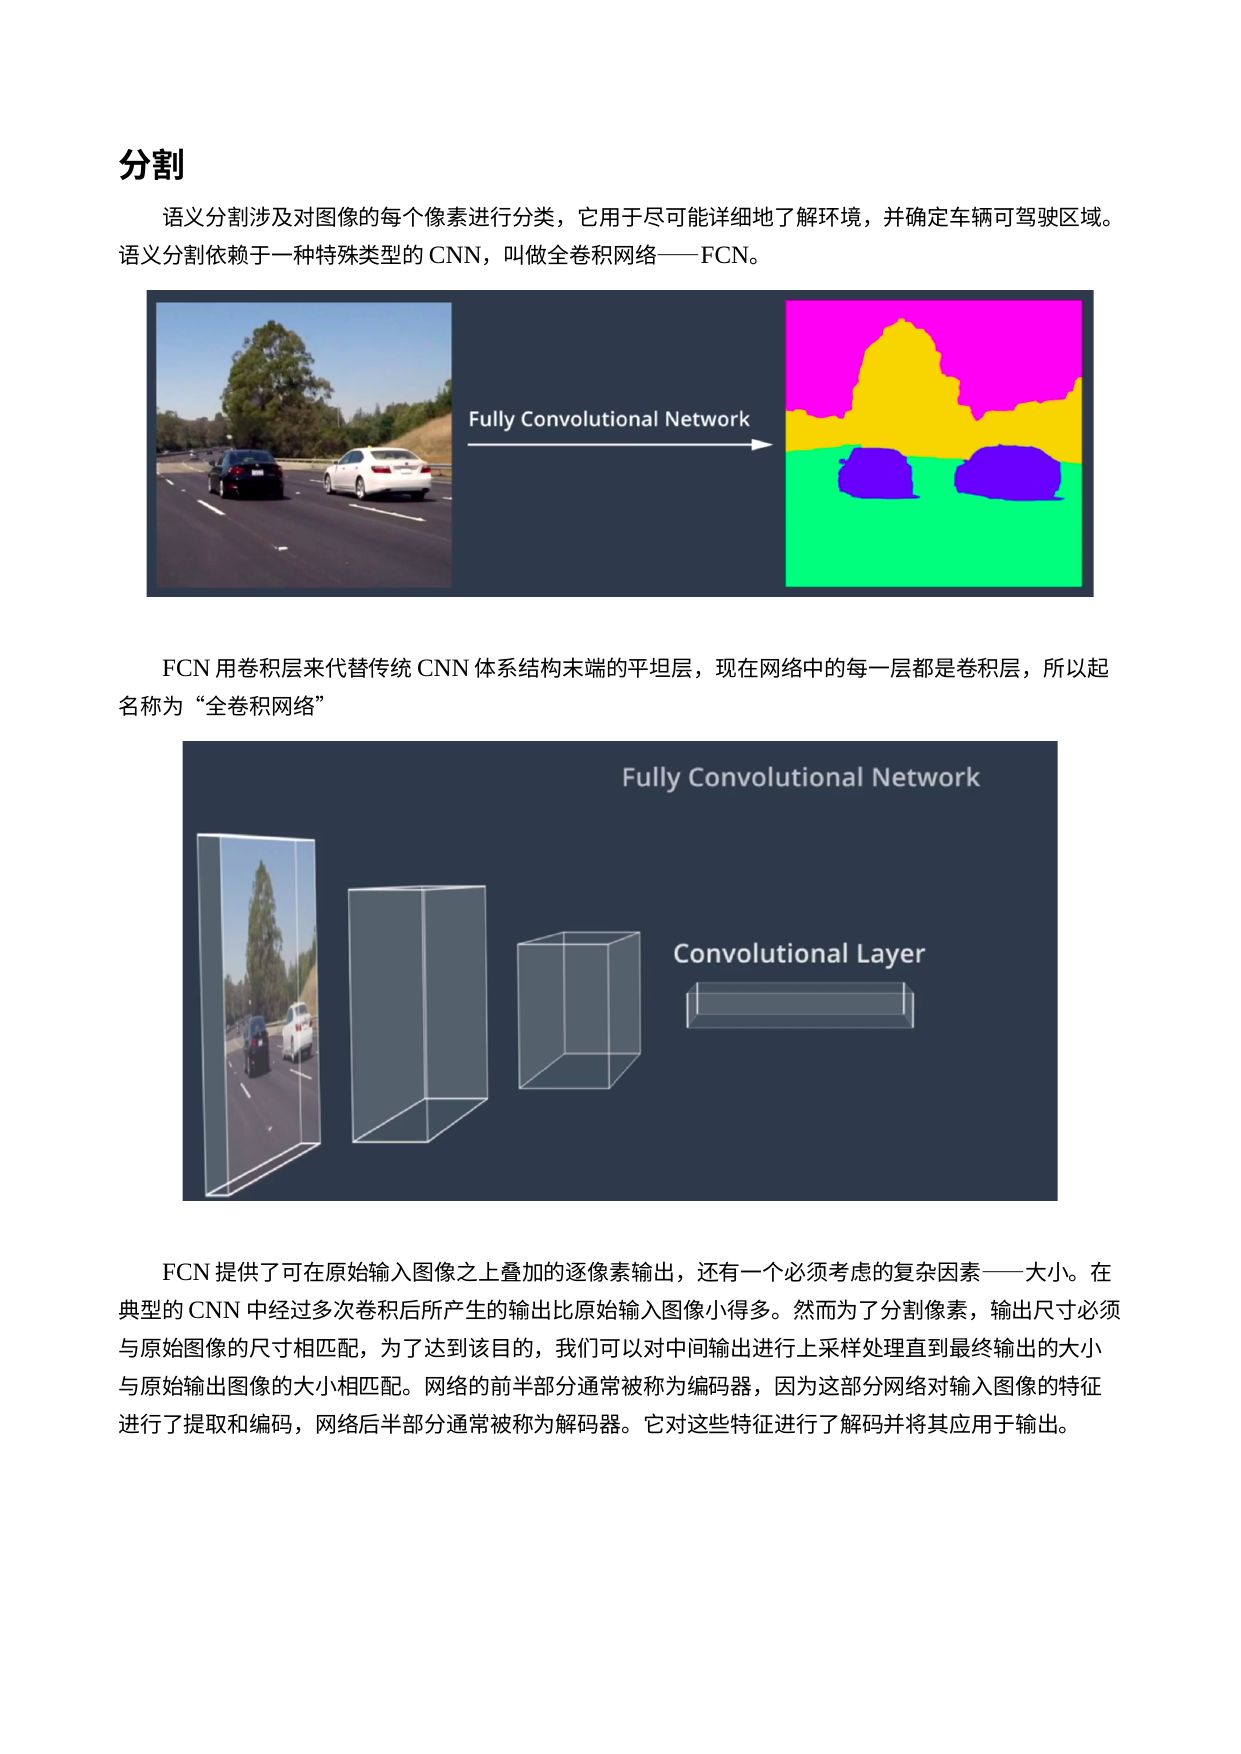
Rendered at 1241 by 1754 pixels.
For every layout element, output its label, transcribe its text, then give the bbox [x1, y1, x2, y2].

picture [182, 741, 1058, 1201]
text 语义分割涉及对图像的每个像素进行分类，它用于尽可能详细地了解环境，并确定车辆可驾驶区域。语义分割依赖于一种特殊类型的CNN，叫做全卷积网络——FCN。 [118, 200, 1122, 269]
text FCN提供了可在原始输入图像之上叠加的逐像素输出，还有一个必须考虑的复杂因素——大小。在典型的CNN中经过多次卷积后所产生的输出比原始输入图像小得多。然而为了分割像素，输出尺寸必须与原始图像的尺寸相匹配，为了达到该目的，我们可以对中间输出进行上采样处理直到最终输出的大小与原始输出图像的大小相匹配。网络的前半部分通常被称为编码器，因为这部分网络对输入图像的特征进行了提取和编码，网络后半部分通常被称为解码器。它对这些特征进行了解码并将其应用于输出。 [118, 1255, 1122, 1438]
subtitle 分割 [118, 139, 1122, 187]
text FCN用卷积层来代替传统CNN体系结构末端的平坦层，现在网络中的每一层都是卷积层，所以起名称为“全卷积网络” [118, 651, 1122, 721]
picture [146, 290, 1094, 597]
